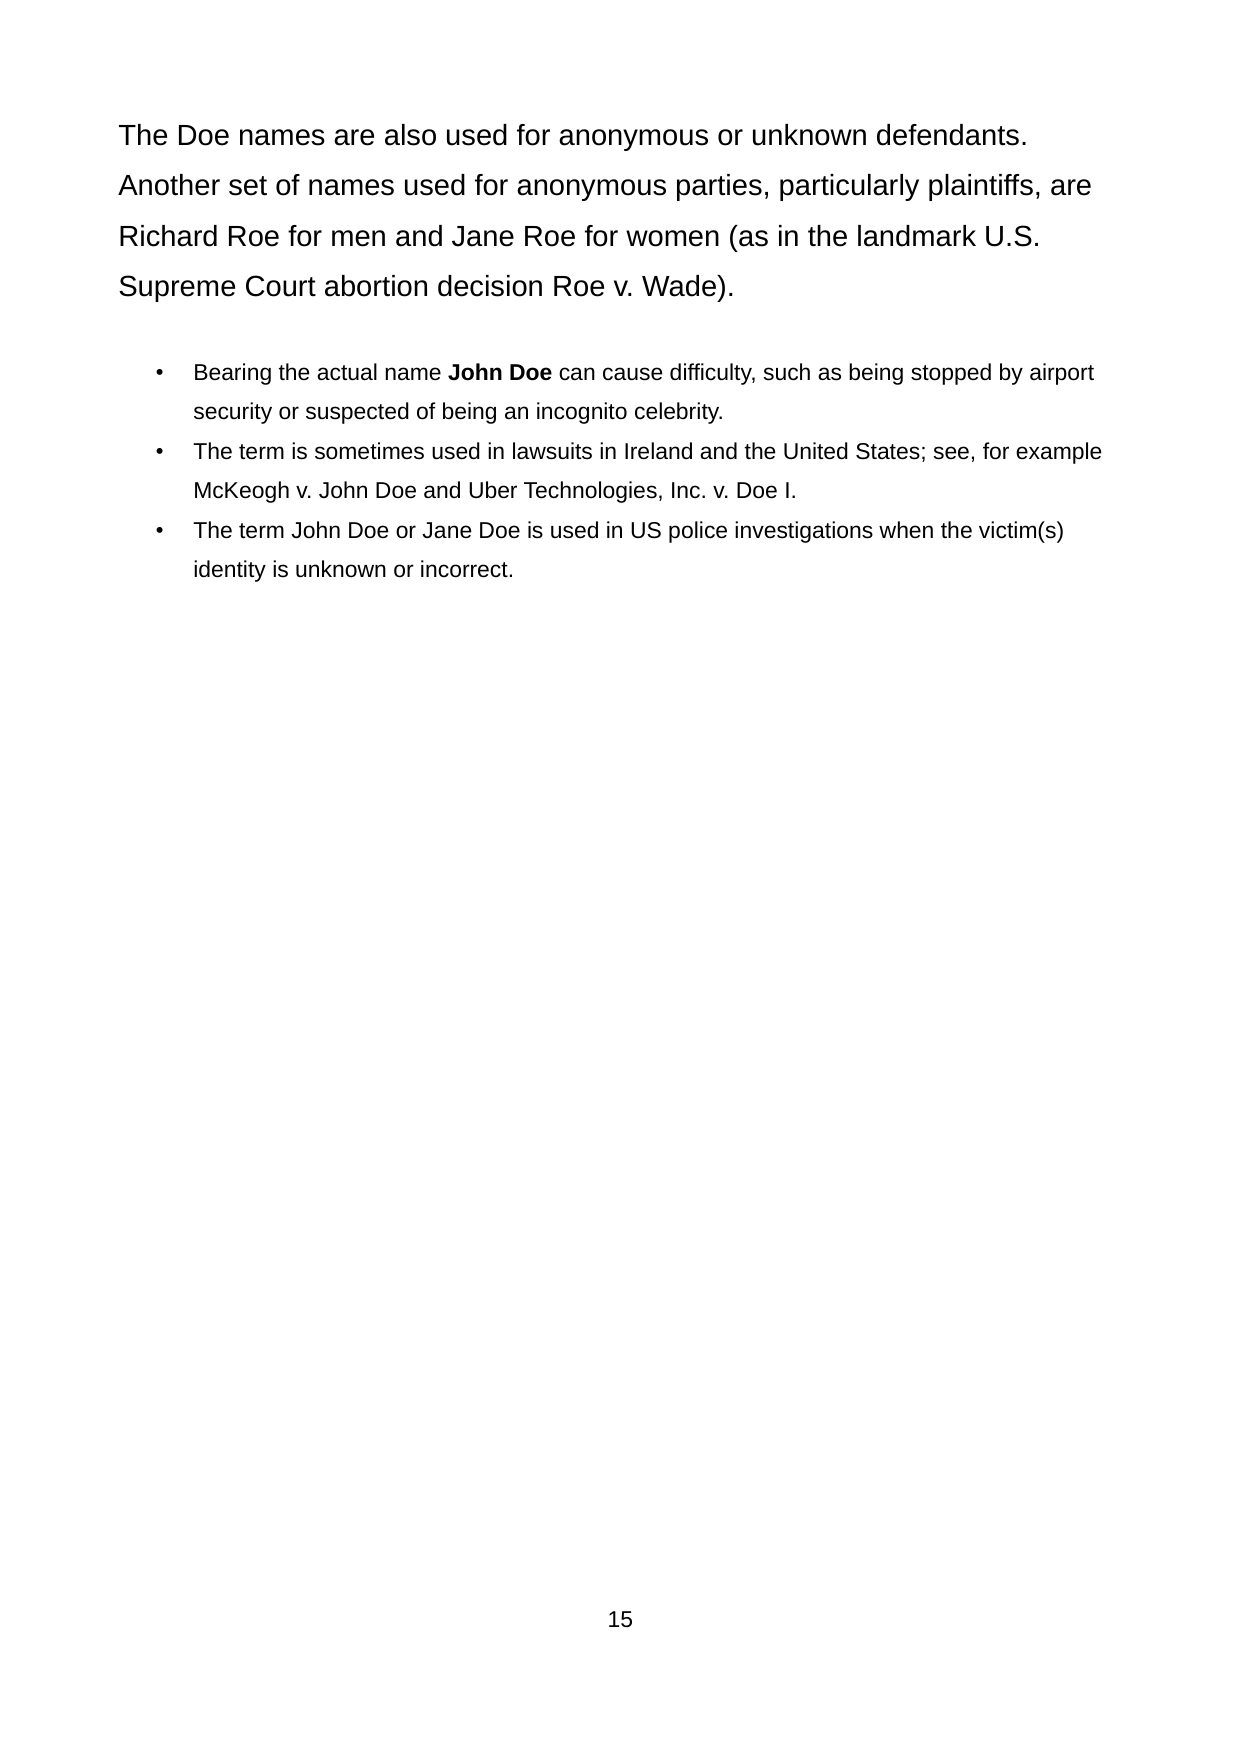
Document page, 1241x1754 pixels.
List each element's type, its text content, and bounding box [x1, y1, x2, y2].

list The term is sometimes used in lawsuits in Ireland and the United States; see, for example McKeogh v. John Doe and Uber Technologies, Inc. v. Doe I. [156, 438, 1122, 504]
list Bearing the actual name John Doe can cause difficulty, such as being stopped by airport security or suspected of being an incognito celebrity. [156, 359, 1122, 425]
list The term John Doe or Jane Doe is used in US police investigations when the victim(s) identity is unknown or incorrect. [156, 517, 1122, 583]
text The Doe names are also used for anonymous or unknown defendants. Another set of names used for anonymous parties, particularly plaintiffs, are Richard Roe for men and Jane Roe for women (as in the landmark U.S. Supreme Court abortion decision Roe v. Wade). [118, 118, 1122, 303]
